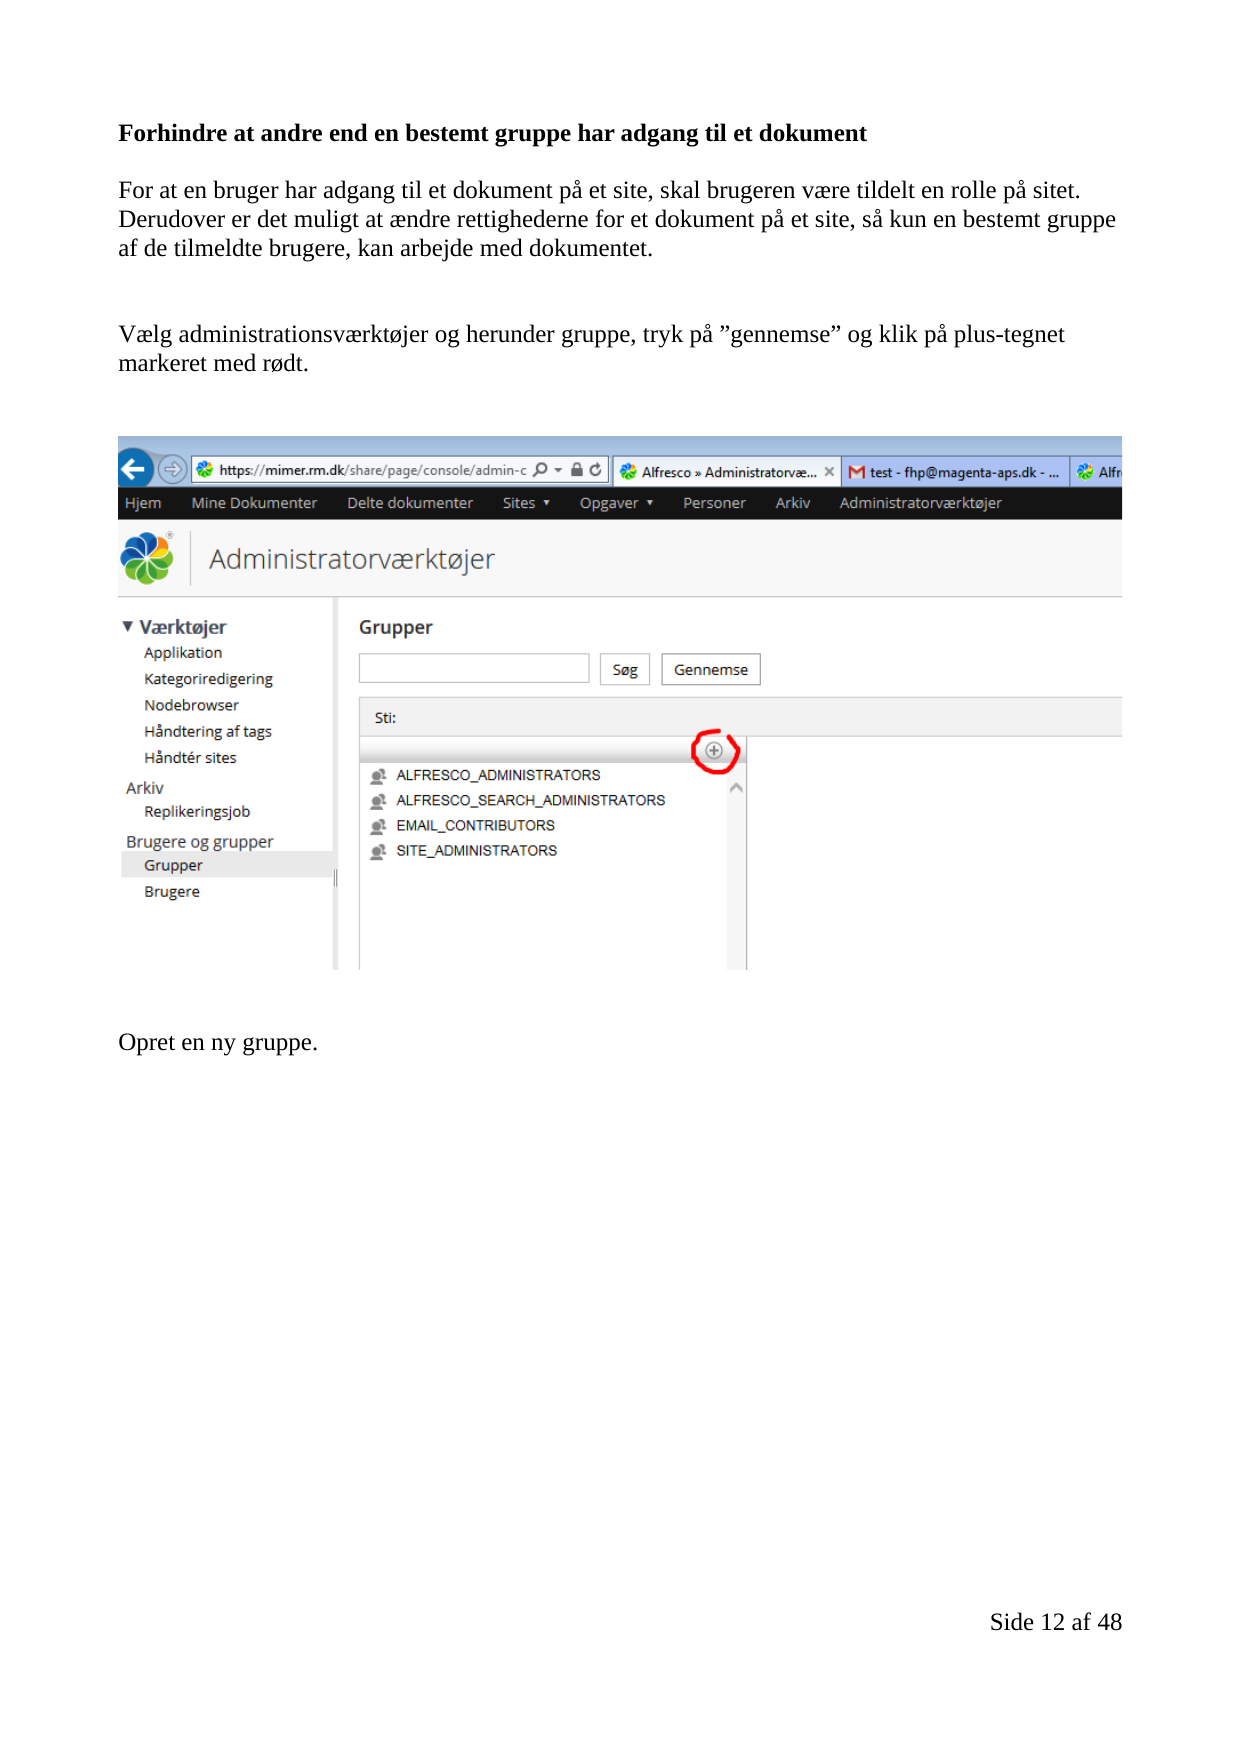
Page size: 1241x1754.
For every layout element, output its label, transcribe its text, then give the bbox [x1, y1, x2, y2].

picture [118, 436, 1123, 970]
subtitle Forhindre at andre end en bestemt gruppe har adgang til et dokument [118, 118, 1122, 147]
text For at en bruger har adgang til et dokument på et site, skal brugeren være tildelt en rolle på sitet. Derudover er det muligt at ændre rettighederne for et dokument på et site, så kun en bestemt gruppe af de tilmeldte brugere, kan arbejde med dokumentet. [118, 176, 1122, 262]
text Vælg administrationsværktøjer og herunder gruppe, tryk på ”gennemse” og klik på plus-tegnet markeret med rødt. [118, 319, 1122, 377]
text Opret en ny gruppe. [118, 1027, 1122, 1056]
